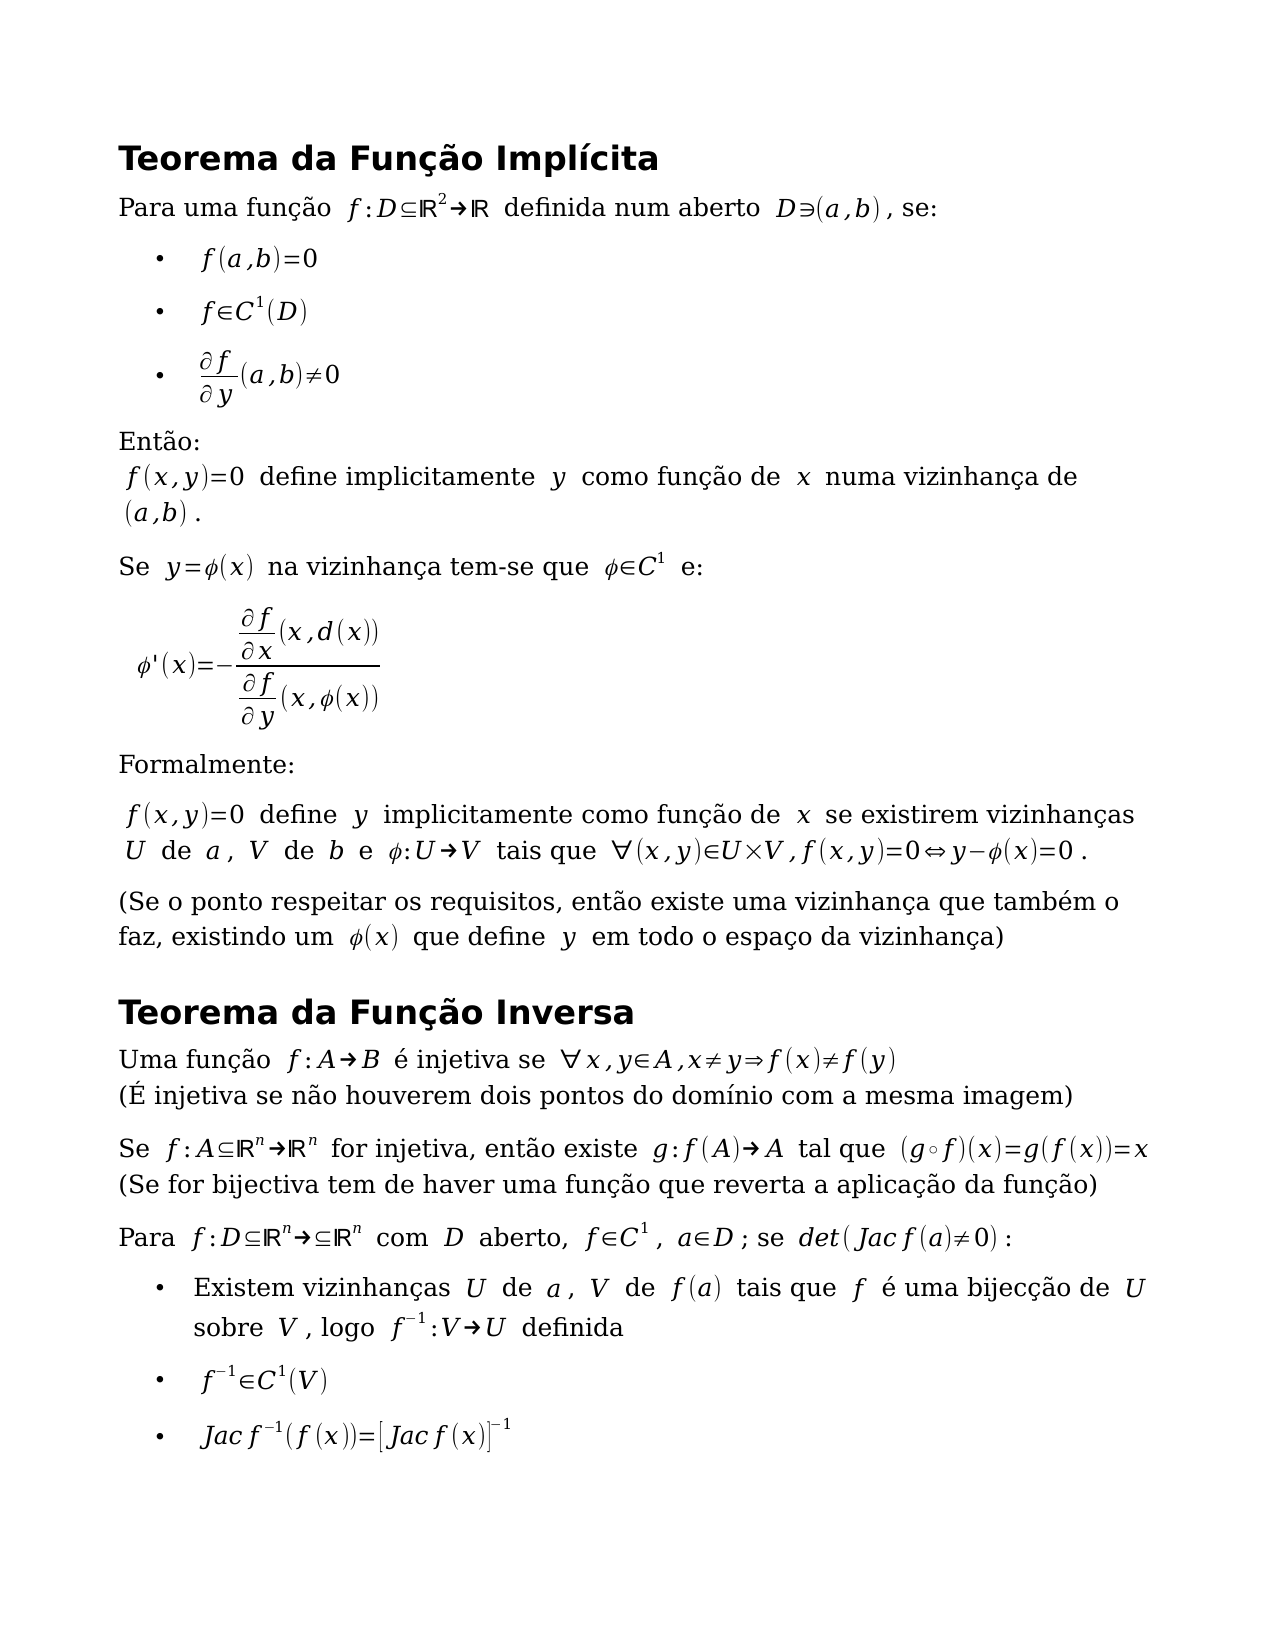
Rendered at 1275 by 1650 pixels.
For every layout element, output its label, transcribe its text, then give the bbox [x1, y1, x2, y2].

text (Se o ponto respeitar os requisitos, então existe uma vizinhança que também o faz, existindo um que define em todo o espaço da vizinhança) [118, 887, 1157, 952]
text Uma função é injetiva se (É injetiva se não houverem dois pontos do domínio com a mesma imagem) [118, 1045, 1157, 1110]
text Então: define implicitamente como função de numa vizinhança de . [118, 427, 1157, 529]
text Se for injetiva, então existe tal que (Se for bijectiva tem de haver uma função que reverta a aplicação da função) [118, 1131, 1157, 1199]
subtitle Teorema da Função Implícita [118, 139, 1157, 178]
text Para uma função definida num aberto , se: [118, 191, 1157, 224]
subtitle Teorema da Função Inversa [118, 993, 1157, 1033]
text define implicitamente como função de se existirem vizinhanças de , de e tais que . [118, 800, 1157, 867]
text Formalmente: [118, 751, 1157, 780]
text Se na vizinhança tem-se que e: [118, 549, 1157, 582]
text Para com aberto, , ; se : [118, 1220, 1157, 1253]
list Existem vizinhanças de , de tais que é uma bijecção de sobre , logo definida [156, 1273, 1157, 1342]
